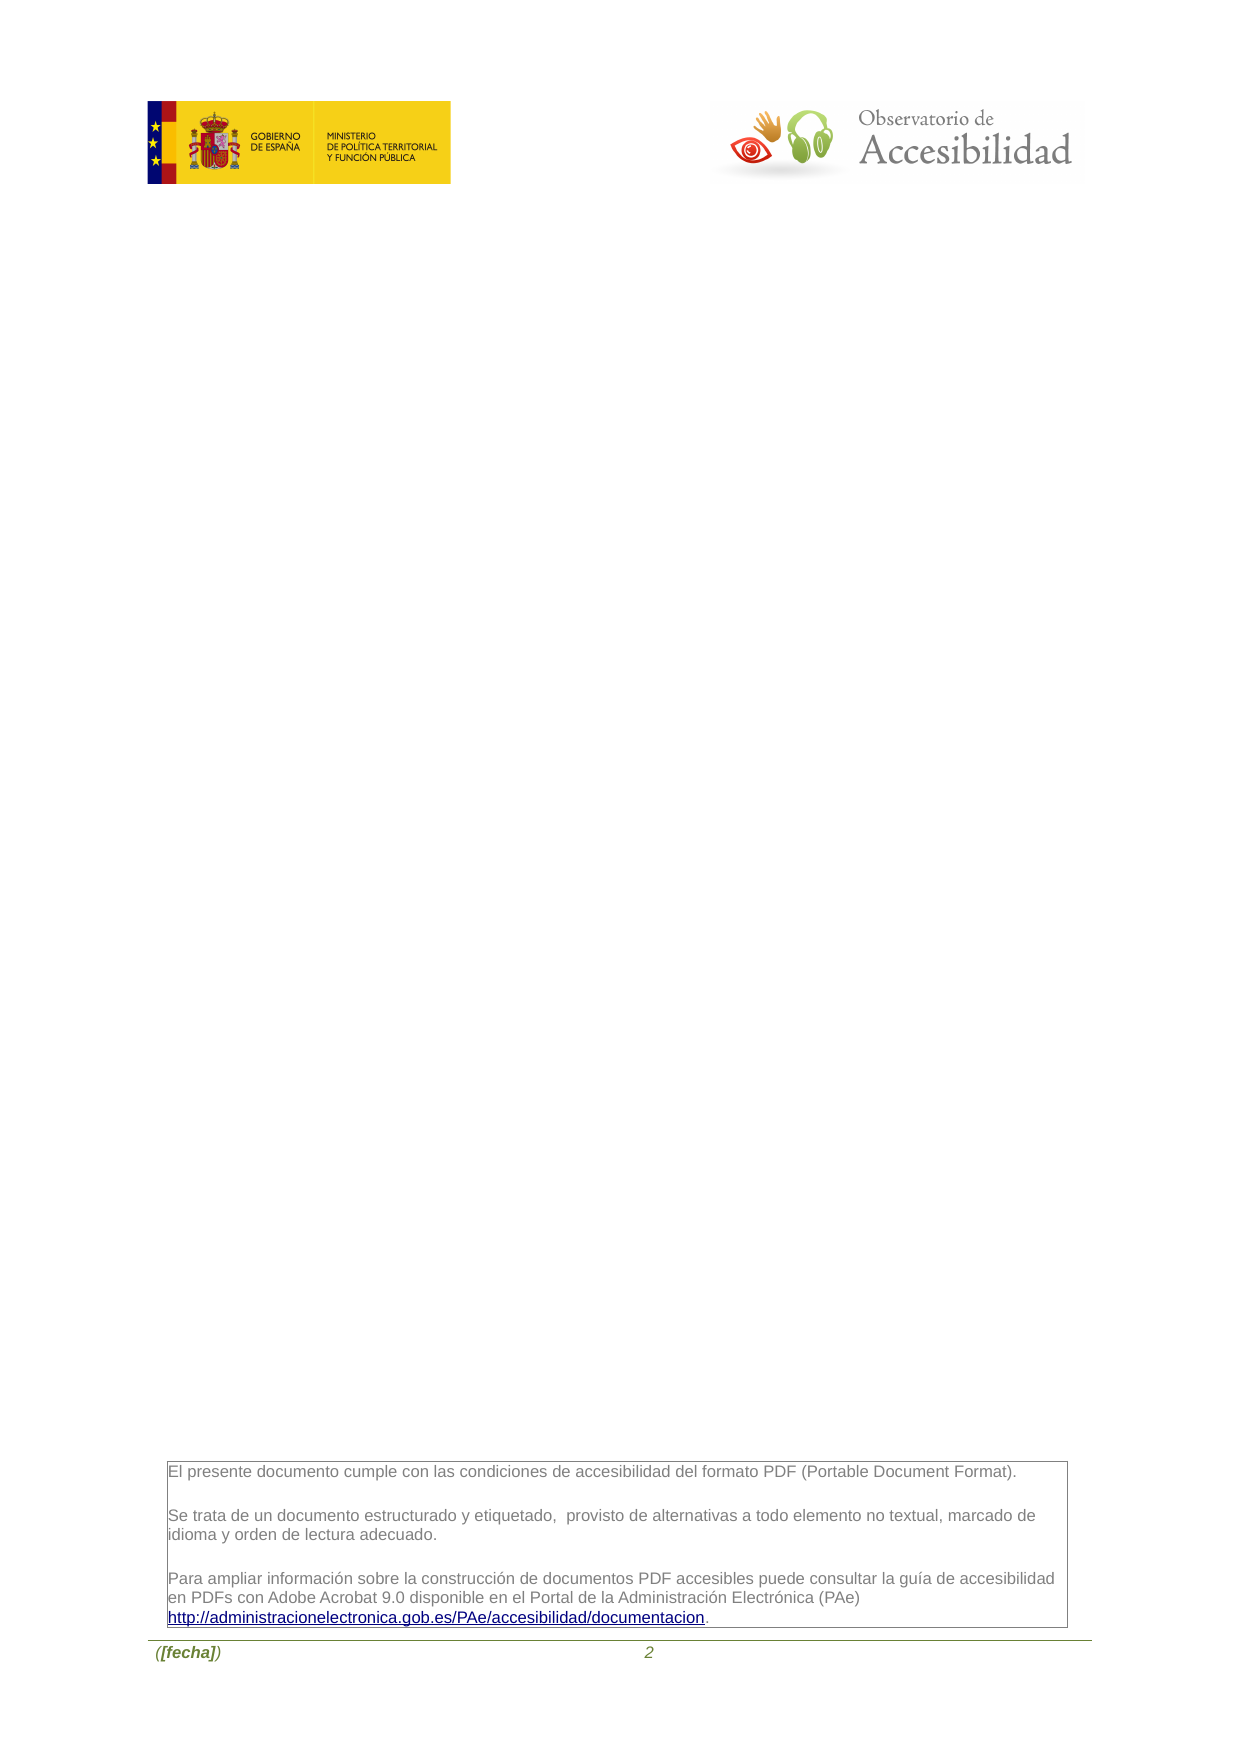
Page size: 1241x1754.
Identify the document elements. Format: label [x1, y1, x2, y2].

picture [710, 101, 1086, 184]
picture [147, 101, 451, 184]
